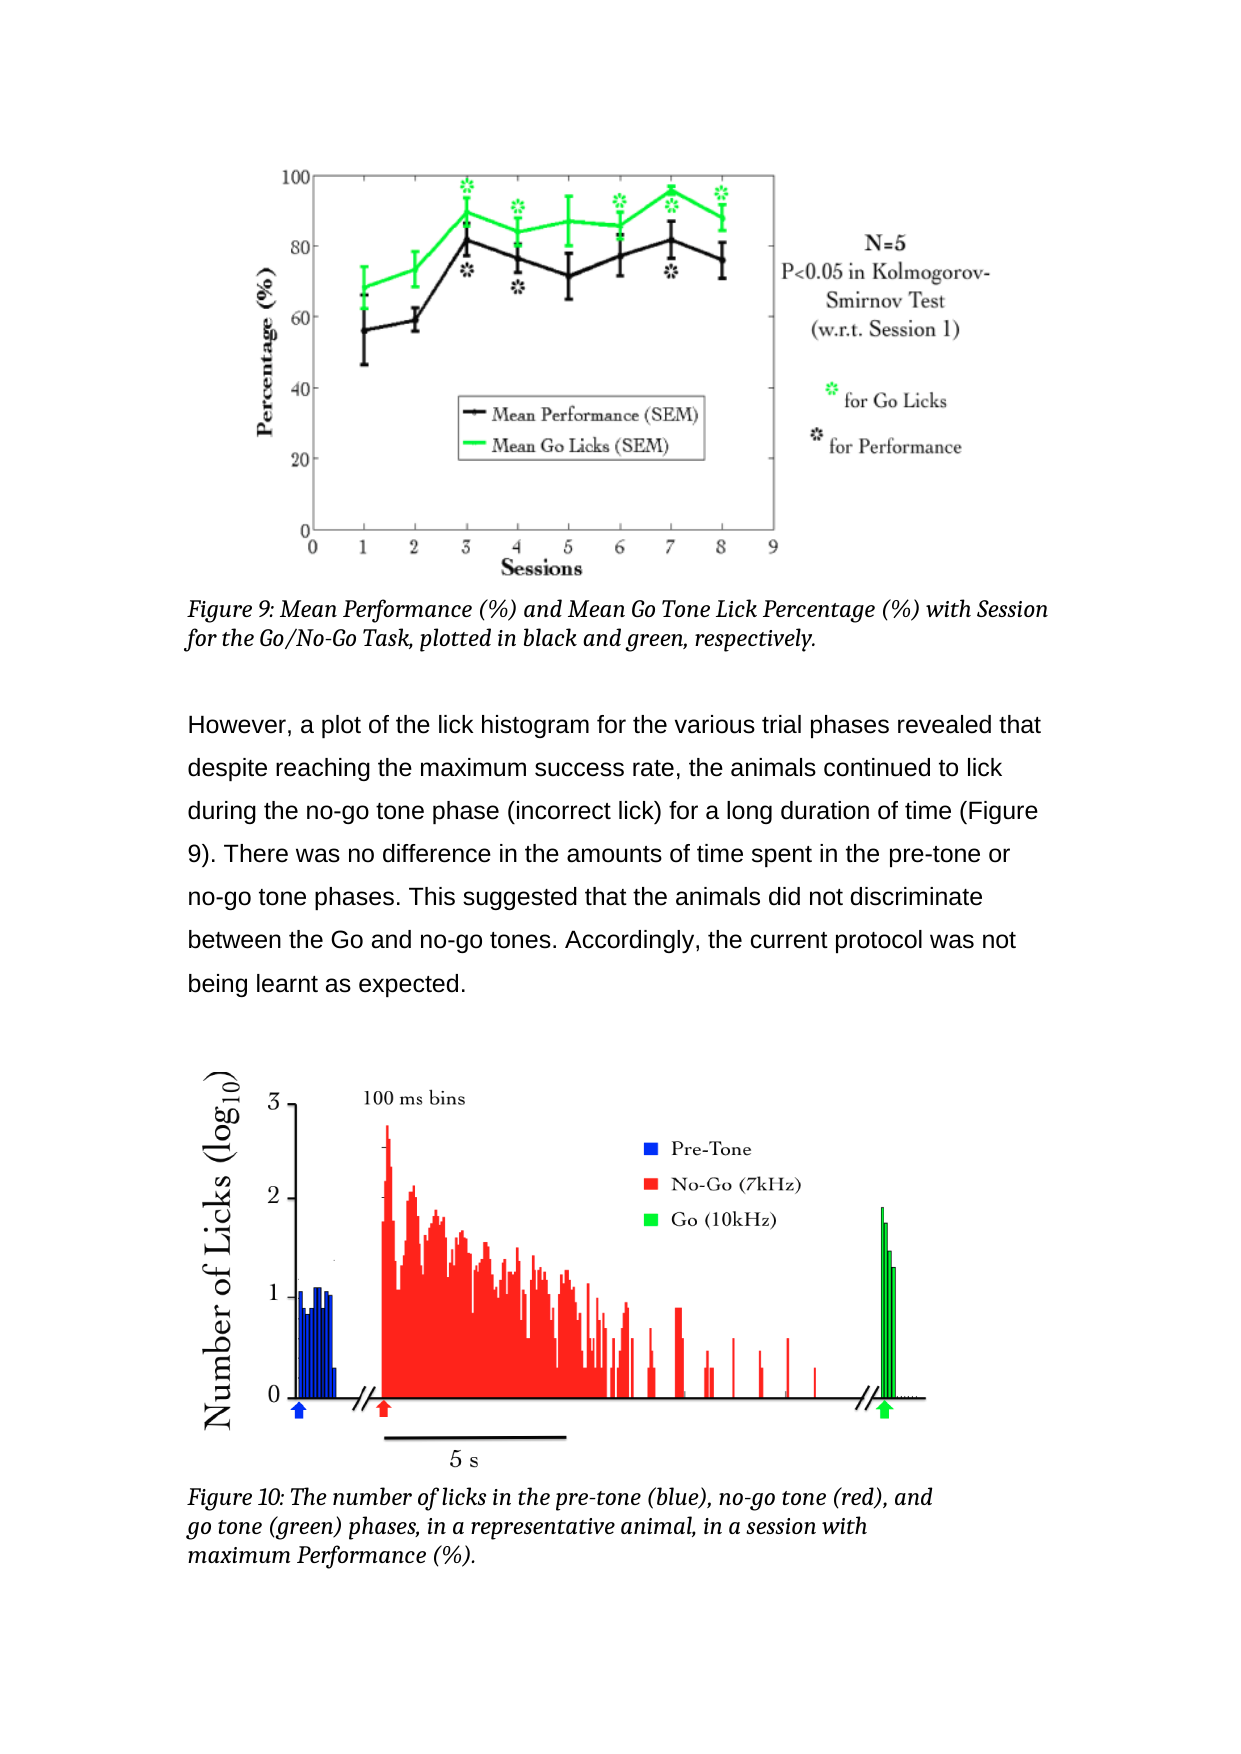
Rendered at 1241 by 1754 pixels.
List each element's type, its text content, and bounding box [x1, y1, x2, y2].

text However, a plot of the lick histogram for the various trial phases revealed that despite reaching the maximum success rate, the animals continued to lick during the no-go tone phase (incorrect lick) for a long duration of time (Figure 9). There was no difference in the amounts of time spent in the pre-tone or no-go tone phases. This suggested that the animals did not discriminate between the Go and no-go tones. Accordingly, the current protocol was not being learnt as expected. [187, 710, 1053, 997]
text Figure 10: The number of licks in the pre-tone (blue), no-go tone (red), and go tone (green) phases, in a representative animal, in a session with maximum Performance (%). [187, 1471, 941, 1569]
picture [248, 162, 992, 583]
text Figure 9: Mean Performance (%) and Mean Go Tone Lick Percentage (%) with Session for the Go/No-Go Task, plotted in black and green, respectively. [187, 162, 1052, 652]
picture [187, 1067, 942, 1471]
